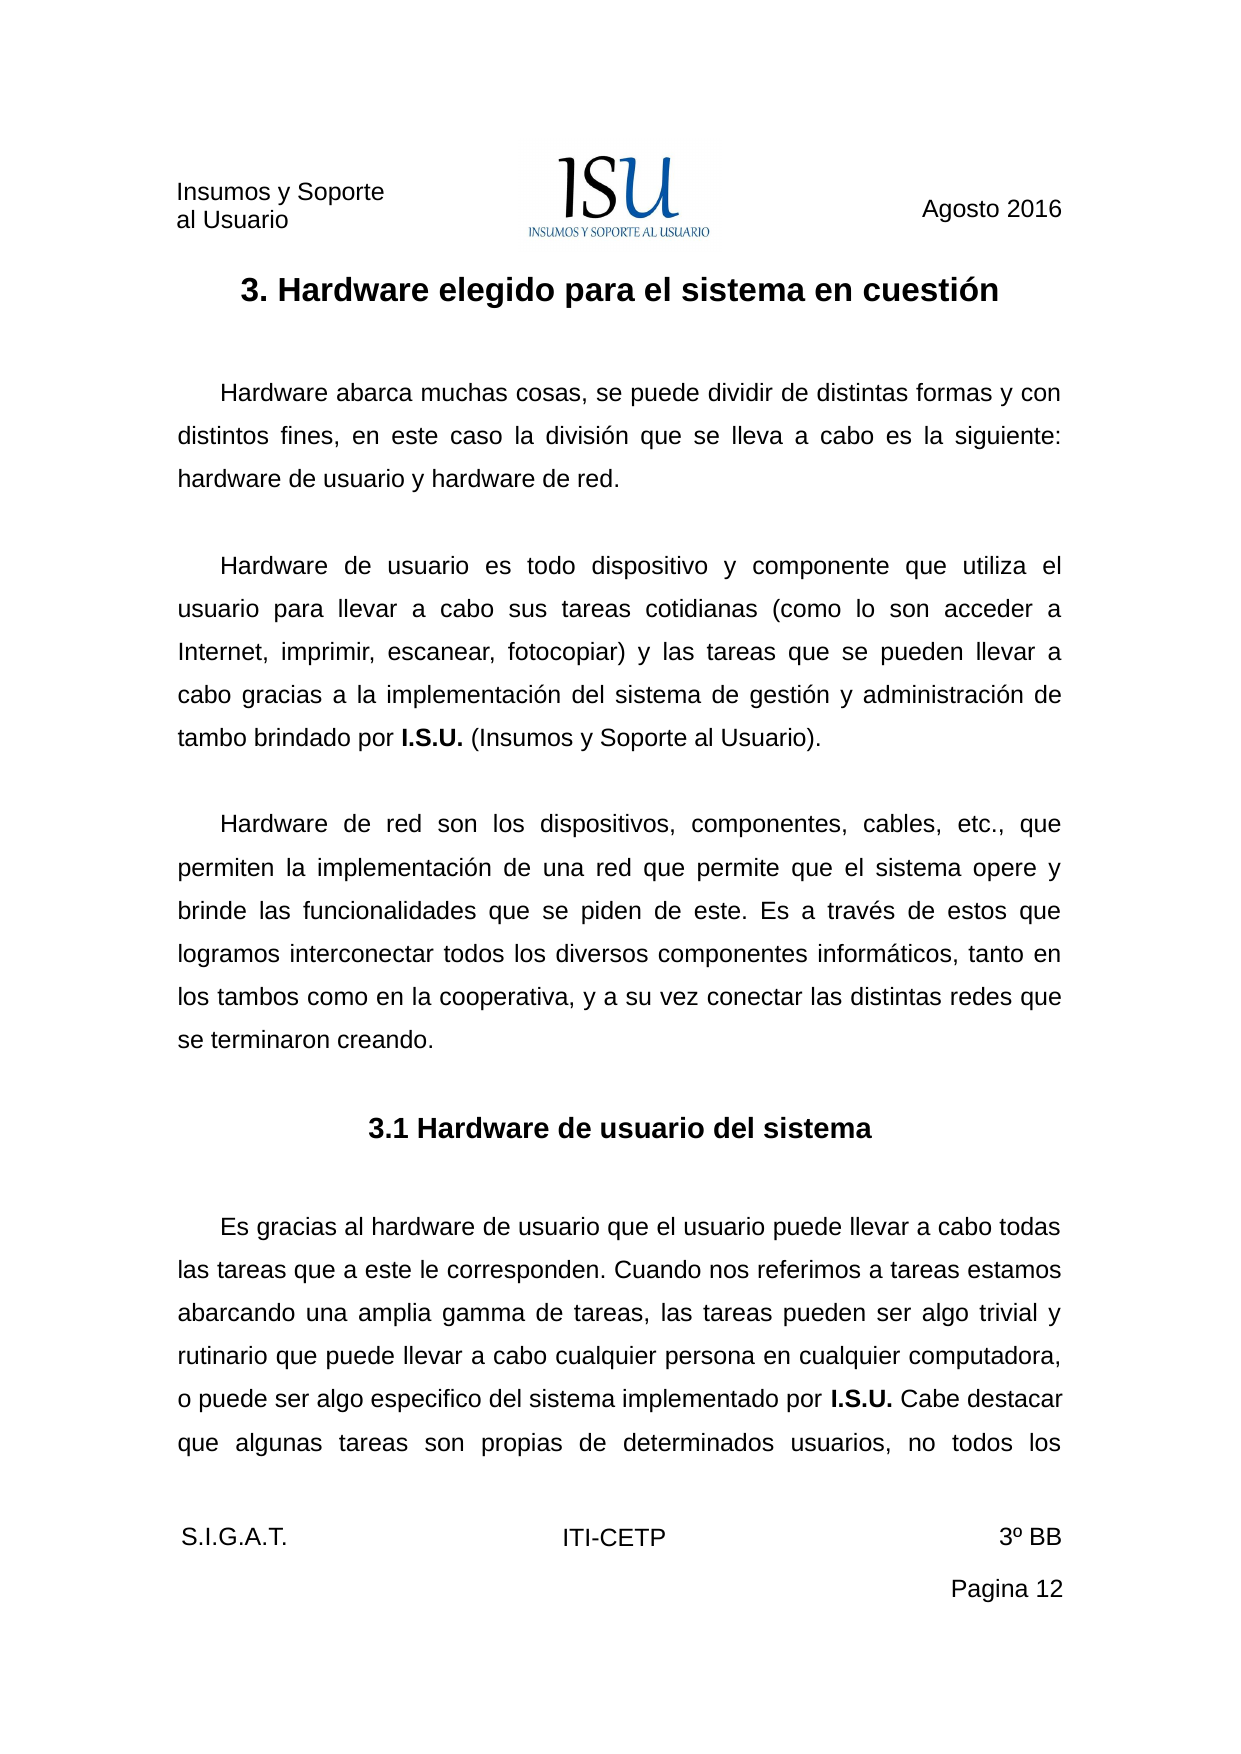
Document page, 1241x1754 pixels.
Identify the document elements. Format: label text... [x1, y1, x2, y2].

text 3.1 Hardware de usuario del sistema [177, 1111, 1063, 1145]
text Hardware de red son los dispositivos, componentes, cables, etc., que permiten la implementación de una red que permite que el sistema opere y brinde las funcionalidades que se piden de este. Es a través de estos que logramos interconectar todos los diversos componentes informáticos, tanto en los tambos como en la cooperativa, y a su vez conectar las distintas redes que se terminaron creando. [177, 809, 1063, 1054]
text Hardware abarca muchas cosas, se puede dividir de distintas formas y con distintos fines, en este caso la división que se lleva a cabo es la siguiente: hardware de usuario y hardware de red. [177, 378, 1063, 493]
text Es gracias al hardware de usuario que el usuario puede llevar a cabo todas las tareas que a este le corresponden. Cuando nos referimos a tareas estamos abarcando una amplia gamma de tareas, las tareas pueden ser algo trivial y rutinario que puede llevar a cabo cualquier persona en cualquier computadora, o puede ser algo especifico del sistema implementado por I.S.U. Cabe destacar que algunas tareas son propias de determinados usuarios, no todos los [177, 1212, 1063, 1456]
text 3. Hardware elegido para el sistema en cuestión [177, 270, 1063, 309]
text Hardware de usuario es todo dispositivo y componente que utiliza el usuario para llevar a cabo sus tareas cotidianas (como lo son acceder a Internet, imprimir, escanear, fotocopiar) y las tareas que se pueden llevar a cabo gracias a la implementación del sistema de gestión y administración de tambo brindado por I.S.U. (Insumos y Soporte al Usuario). [177, 551, 1063, 752]
picture [517, 138, 723, 252]
